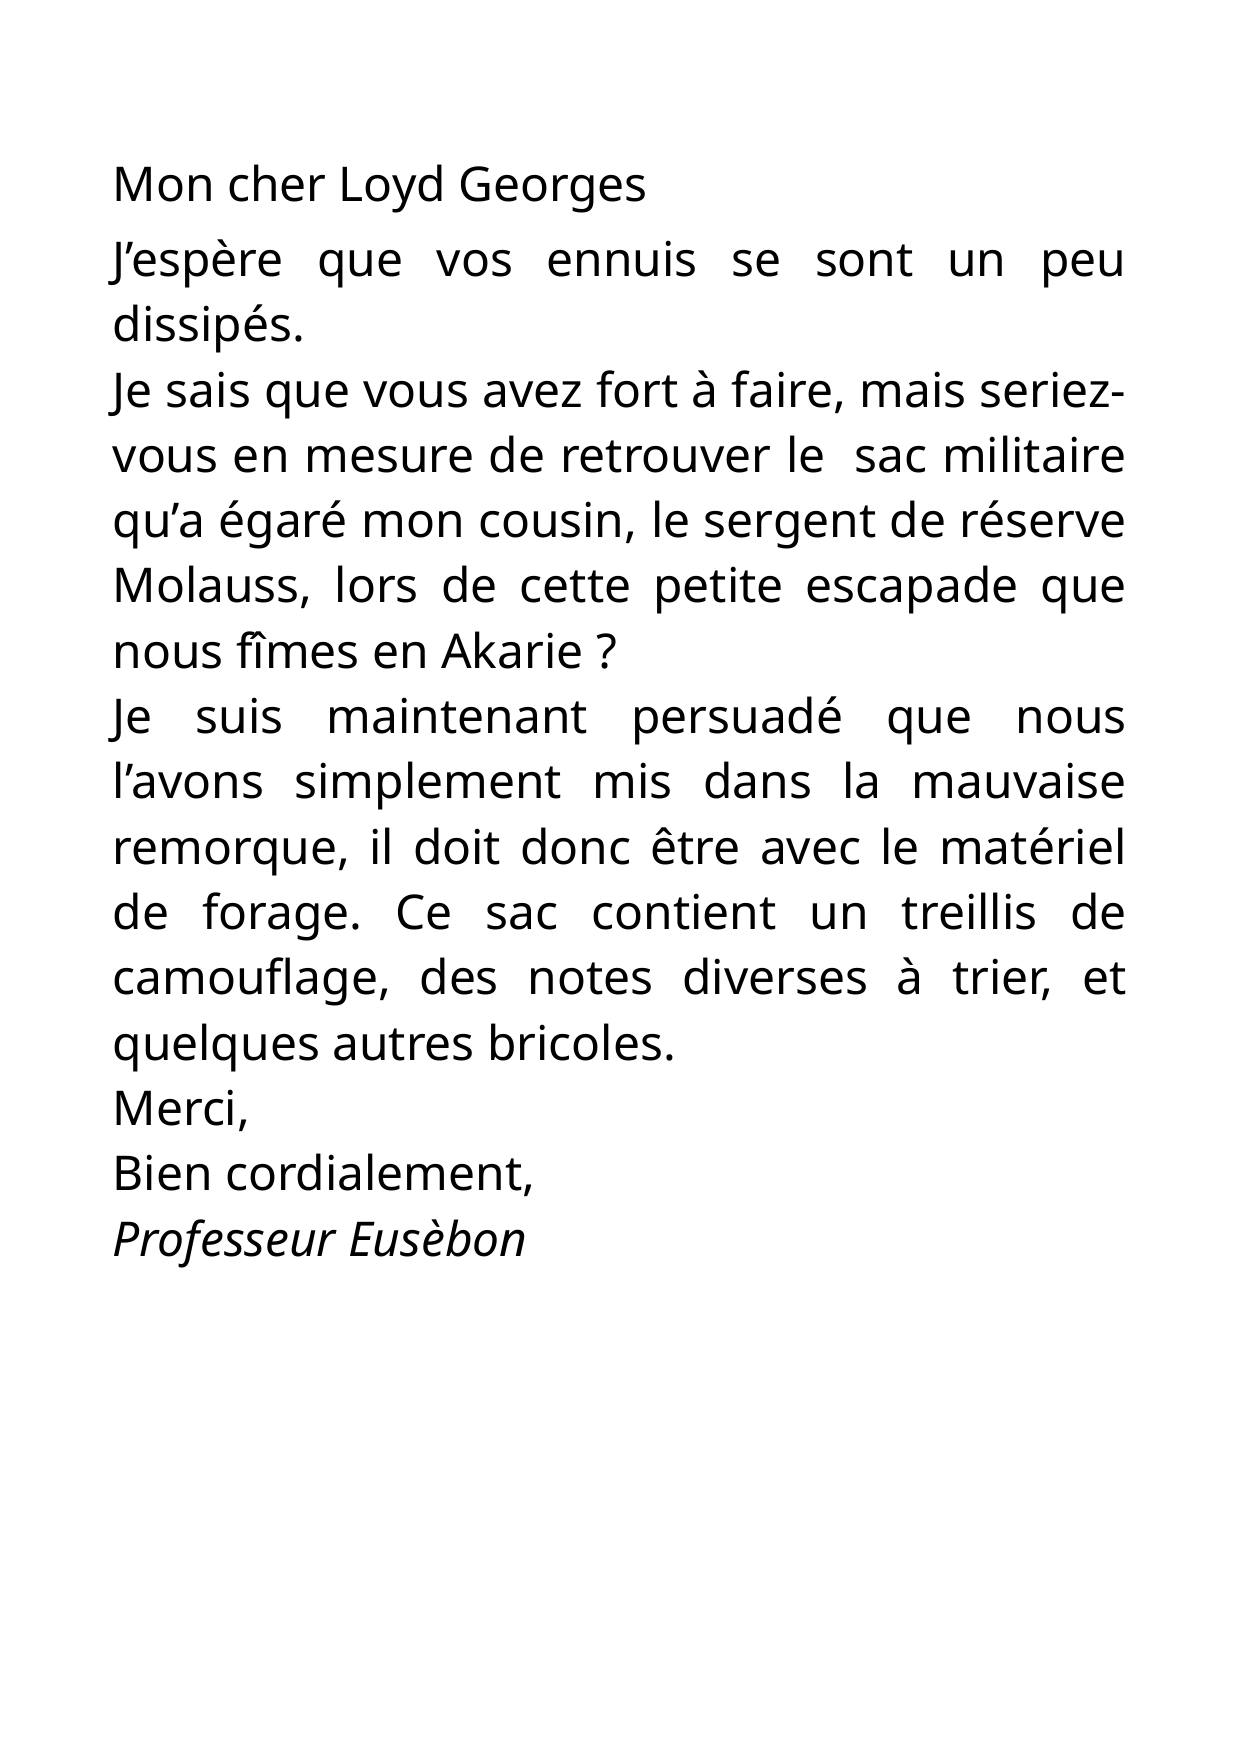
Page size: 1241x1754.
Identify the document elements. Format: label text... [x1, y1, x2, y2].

text Merci, [112, 1074, 1128, 1139]
text Mon cher Loyd Georges [112, 150, 1128, 215]
text Je suis maintenant persuadé que nous l’avons simplement mis dans la mauvaise remorque, il doit donc être avec le matériel de forage. Ce sac contient un treillis de camouflage, des notes diverses à trier, et quelques autres bricoles. [112, 682, 1128, 1074]
text Professeur Eusèbon [112, 1205, 1128, 1270]
text J’espère que vos ennuis se sont un peu dissipés. [112, 225, 1128, 356]
text Bien cordialement, [112, 1139, 1128, 1205]
text Je sais que vous avez fort à faire, mais seriez-vous en mesure de retrouver le sac militaire qu’a égaré mon cousin, le sergent de réserve Molauss, lors de cette petite escapade que nous fîmes en Akarie ? [112, 356, 1128, 682]
